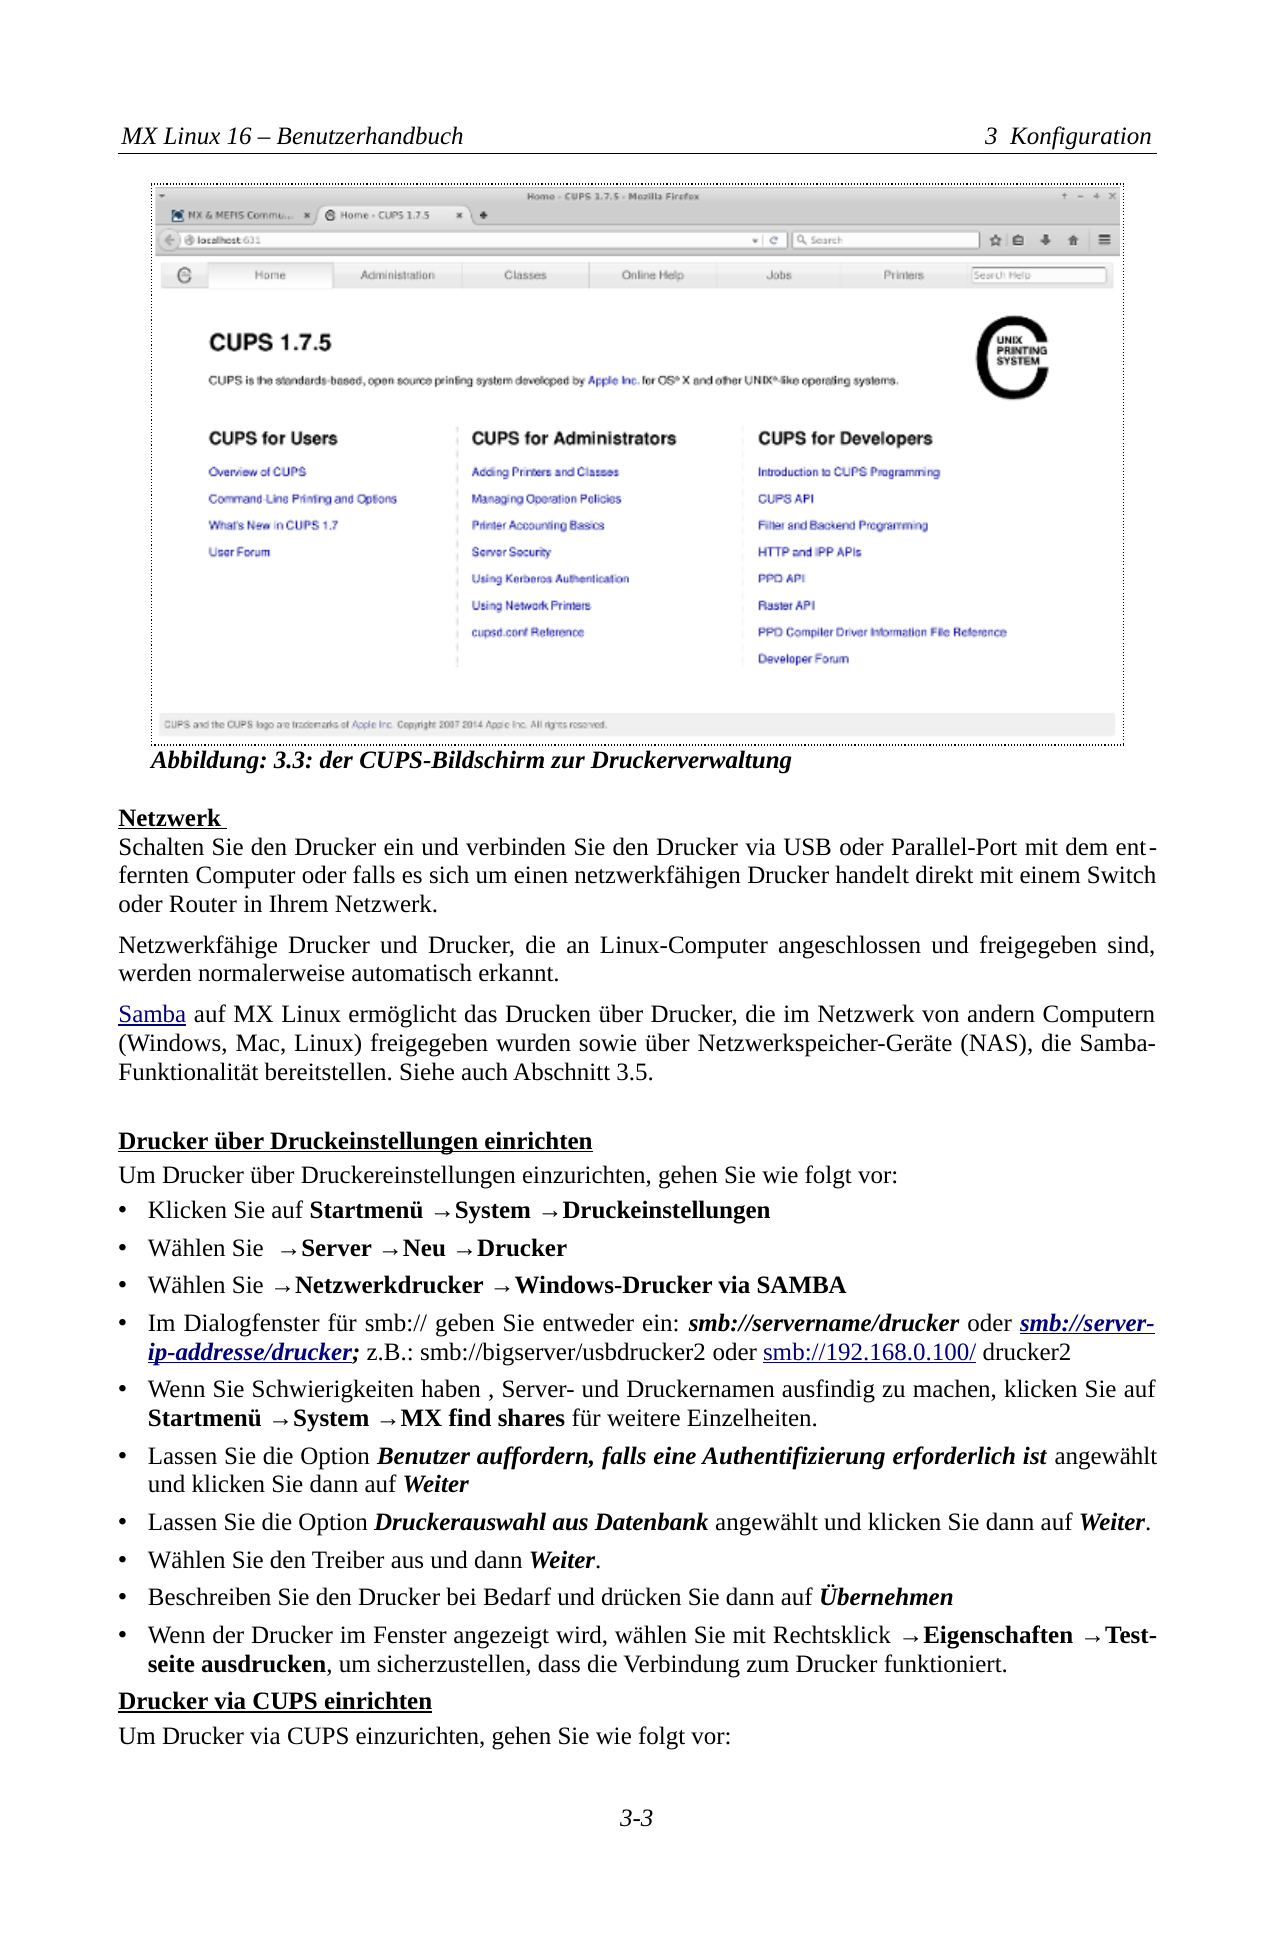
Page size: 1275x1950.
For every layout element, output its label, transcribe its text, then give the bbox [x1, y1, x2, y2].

text Abbildung: 3.3: der CUPS-Bildschirm zur Druckerverwaltung [151, 183, 1124, 774]
list Klicken Sie auf Startmenü →System →Druckeinstellungen [118, 1195, 1157, 1224]
list Lassen Sie die Option Benutzer auffordern, falls eine Authentifizierung erforderlich ist angewählt und klicken Sie dann auf Weiter [118, 1441, 1157, 1498]
list Wählen Sie →Server →Neu →Drucker [118, 1233, 1157, 1262]
text Um Drucker über Druckereinstellungen einzurichten, gehen Sie wie folgt vor: [118, 1161, 1157, 1189]
list Wenn Sie Schwierigkeiten haben , Server- und Druckernamen ausfindig zu machen, klicken Sie auf Startmenü →System →MX find shares für weitere Einzelheiten. [118, 1374, 1157, 1432]
text Netzwerkfähige Drucker und Drucker, die an Linux-Computer angeschlossen und freigegeben sind, wer­den normalerweise automatisch erkannt. [118, 930, 1157, 987]
list Wählen Sie den Treiber aus und dann Weiter. [118, 1545, 1157, 1573]
list Lassen Sie die Option Druckerauswahl aus Datenbank angewählt und klicken Sie dann auf Weiter. [118, 1507, 1157, 1536]
list Wählen Sie →Netzwerkdrucker →Windows-Drucker via SAMBA [118, 1270, 1157, 1299]
list Im Dialogfenster für smb:// geben Sie entweder ein: smb://servername/drucker oder smb://server-ip-addresse/drucker; z.B.: smb://bigserver/usbdrucker2 oder smb://192.168.0.100/ drucker2 [118, 1308, 1157, 1366]
list Beschreiben Sie den Drucker bei Bedarf und drücken Sie dann auf Übernehmen [118, 1582, 1157, 1611]
text Um Drucker via CUPS einzurichten, gehen Sie wie folgt vor: [118, 1721, 1157, 1750]
list Wenn der Drucker im Fenster angezeigt wird, wählen Sie mit Rechtsklick →Eigenschaften →Test­seite ausdrucken, um sicherzustellen, dass die Verbindung zum Drucker funktioniert. [118, 1620, 1157, 1677]
text Samba auf MX Linux ermöglicht das Drucken über Drucker, die im Netzwerk von andern Computern (Windows, Mac, Linux) freigegeben wurden sowie über Netzwerkspeicher-Geräte (NAS), die Samba-Funktionalität bereitstellen. Siehe auch Abschnitt 3.5. [118, 999, 1157, 1085]
picture [155, 187, 1120, 741]
text Schalten Sie den Drucker ein und verbinden Sie den Drucker via USB oder Parallel-Port mit dem ent­fern­ten Computer oder falls es sich um einen netzwerkfähigen Drucker handelt direkt mit einem Switch oder Router in Ihrem Netzwerk. [118, 832, 1157, 918]
text Drucker über Druckeinstellungen einrichten [118, 1097, 1157, 1154]
text Drucker via CUPS einrichten [118, 1686, 1157, 1715]
text Netzwerk [118, 803, 1157, 832]
